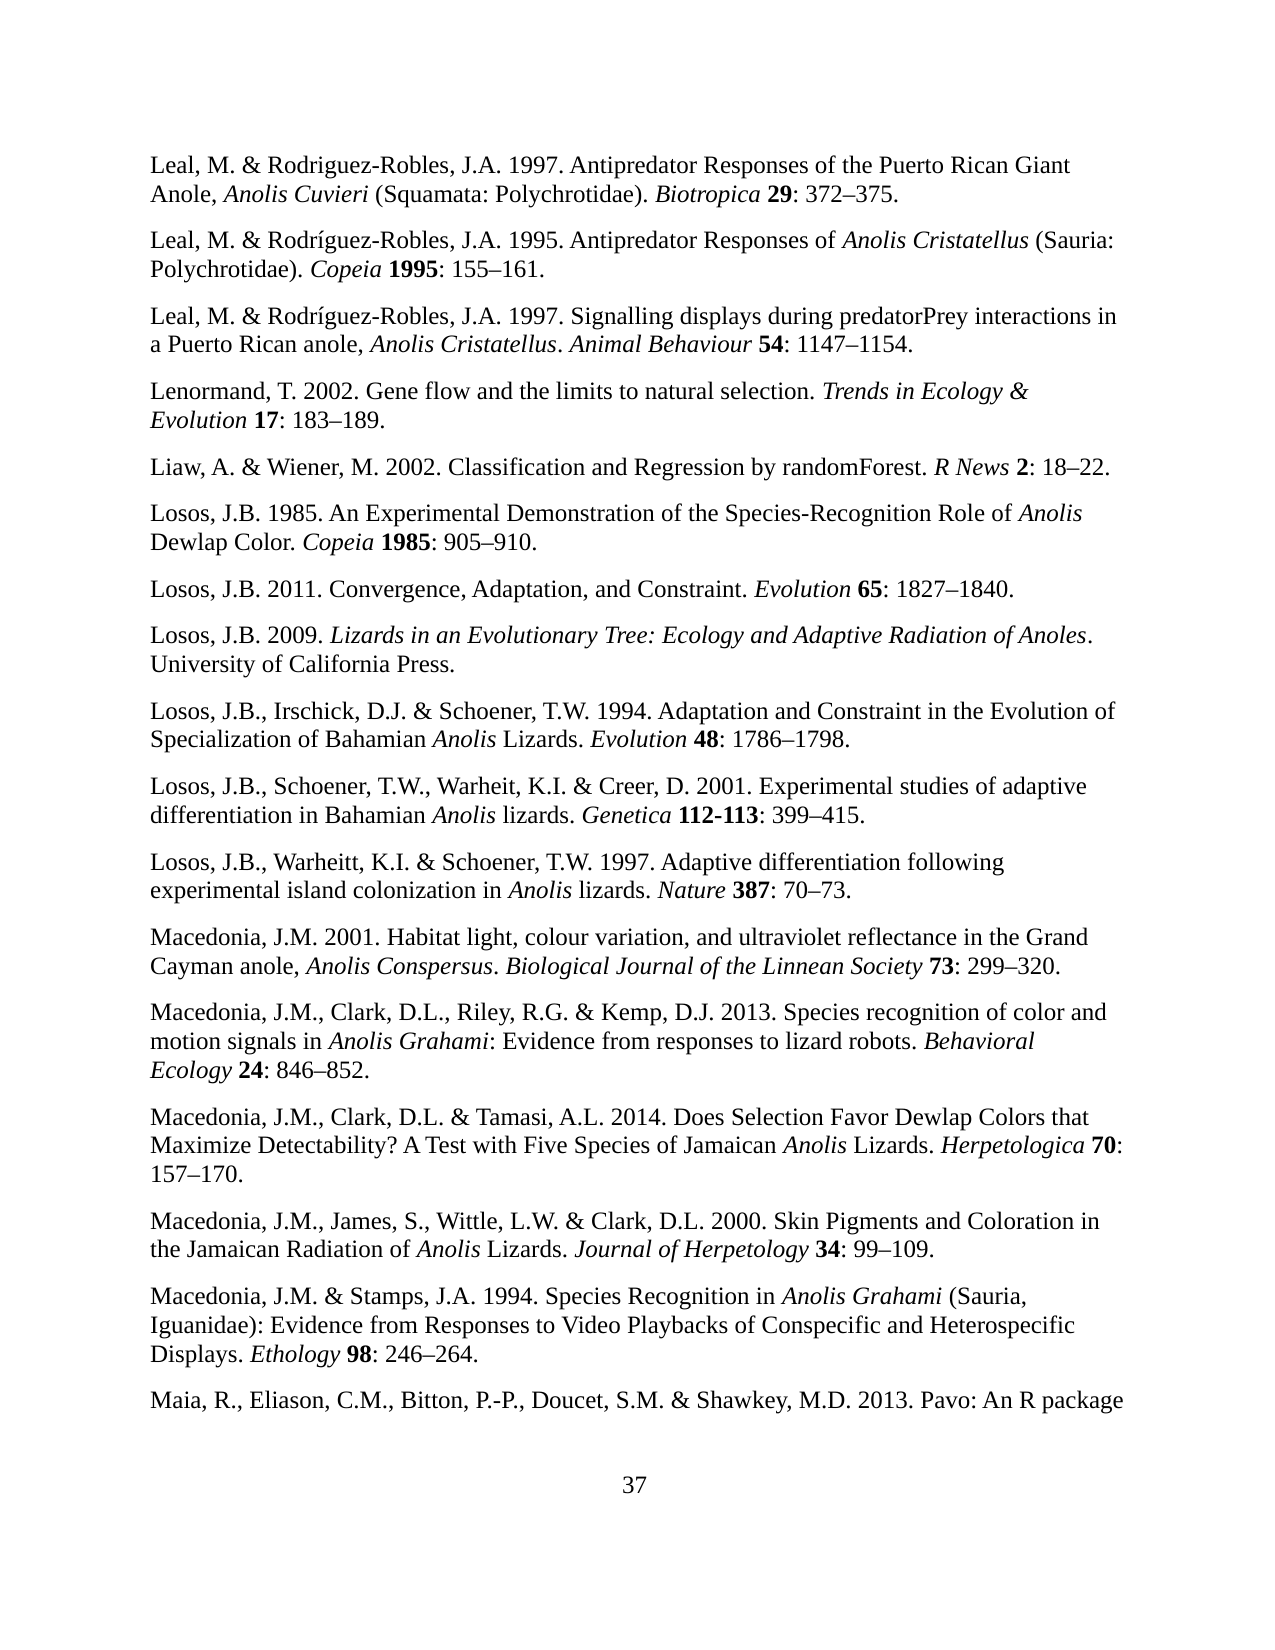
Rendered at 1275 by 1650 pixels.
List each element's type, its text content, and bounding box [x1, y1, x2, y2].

text Liaw, A. & Wiener, M. 2002. Classification and Regression by randomForest. R News 2: 18–22. [150, 452, 1125, 480]
text Lenormand, T. 2002. Gene flow and the limits to natural selection. Trends in Ecology & Evolution 17: 183–189. [150, 376, 1125, 434]
text Macedonia, J.M., Clark, D.L., Riley, R.G. & Kemp, D.J. 2013. Species recognition of color and motion signals in Anolis Grahami: Evidence from responses to lizard robots. Behavioral Ecology 24: 846–852. [150, 997, 1125, 1084]
text Leal, M. & Rodriguez-Robles, J.A. 1997. Antipredator Responses of the Puerto Rican Giant Anole, Anolis Cuvieri (Squamata: Polychrotidae). Biotropica 29: 372–375. [150, 150, 1125, 207]
text Macedonia, J.M., Clark, D.L. & Tamasi, A.L. 2014. Does Selection Favor Dewlap Colors that Maximize Detectability? A Test with Five Species of Jamaican Anolis Lizards. Herpetologica 70: 157–170. [150, 1102, 1125, 1188]
text Leal, M. & Rodríguez-Robles, J.A. 1995. Antipredator Responses of Anolis Cristatellus (Sauria: Polychrotidae). Copeia 1995: 155–161. [150, 225, 1125, 283]
text Macedonia, J.M., James, S., Wittle, L.W. & Clark, D.L. 2000. Skin Pigments and Coloration in the Jamaican Radiation of Anolis Lizards. Journal of Herpetology 34: 99–109. [150, 1206, 1125, 1263]
text Losos, J.B., Warheitt, K.I. & Schoener, T.W. 1997. Adaptive differentiation following experimental island colonization in Anolis lizards. Nature 387: 70–73. [150, 847, 1125, 904]
text Losos, J.B., Irschick, D.J. & Schoener, T.W. 1994. Adaptation and Constraint in the Evolution of Specialization of Bahamian Anolis Lizards. Evolution 48: 1786–1798. [150, 696, 1125, 753]
text Maia, R., Eliason, C.M., Bitton, P.-P., Doucet, S.M. & Shawkey, M.D. 2013. Pavo: An R package [150, 1385, 1125, 1414]
text Losos, J.B., Schoener, T.W., Warheit, K.I. & Creer, D. 2001. Experimental studies of adaptive differentiation in Bahamian Anolis lizards. Genetica 112-113: 399–415. [150, 771, 1125, 829]
text Losos, J.B. 1985. An Experimental Demonstration of the Species-Recognition Role of Anolis Dewlap Color. Copeia 1985: 905–910. [150, 498, 1125, 556]
text Leal, M. & Rodríguez-Robles, J.A. 1997. Signalling displays during predatorPrey interactions in a Puerto Rican anole, Anolis Cristatellus. Animal Behaviour 54: 1147–1154. [150, 301, 1125, 358]
text Macedonia, J.M. & Stamps, J.A. 1994. Species Recognition in Anolis Grahami (Sauria, Iguanidae): Evidence from Responses to Video Playbacks of Conspecific and Heterospecific Displays. Ethology 98: 246–264. [150, 1281, 1125, 1367]
text Losos, J.B. 2009. Lizards in an Evolutionary Tree: Ecology and Adaptive Radiation of Anoles. University of California Press. [150, 620, 1125, 678]
text Losos, J.B. 2011. Convergence, Adaptation, and Constraint. Evolution 65: 1827–1840. [150, 574, 1125, 602]
text Macedonia, J.M. 2001. Habitat light, colour variation, and ultraviolet reflectance in the Grand Cayman anole, Anolis Conspersus. Biological Journal of the Linnean Society 73: 299–320. [150, 922, 1125, 979]
